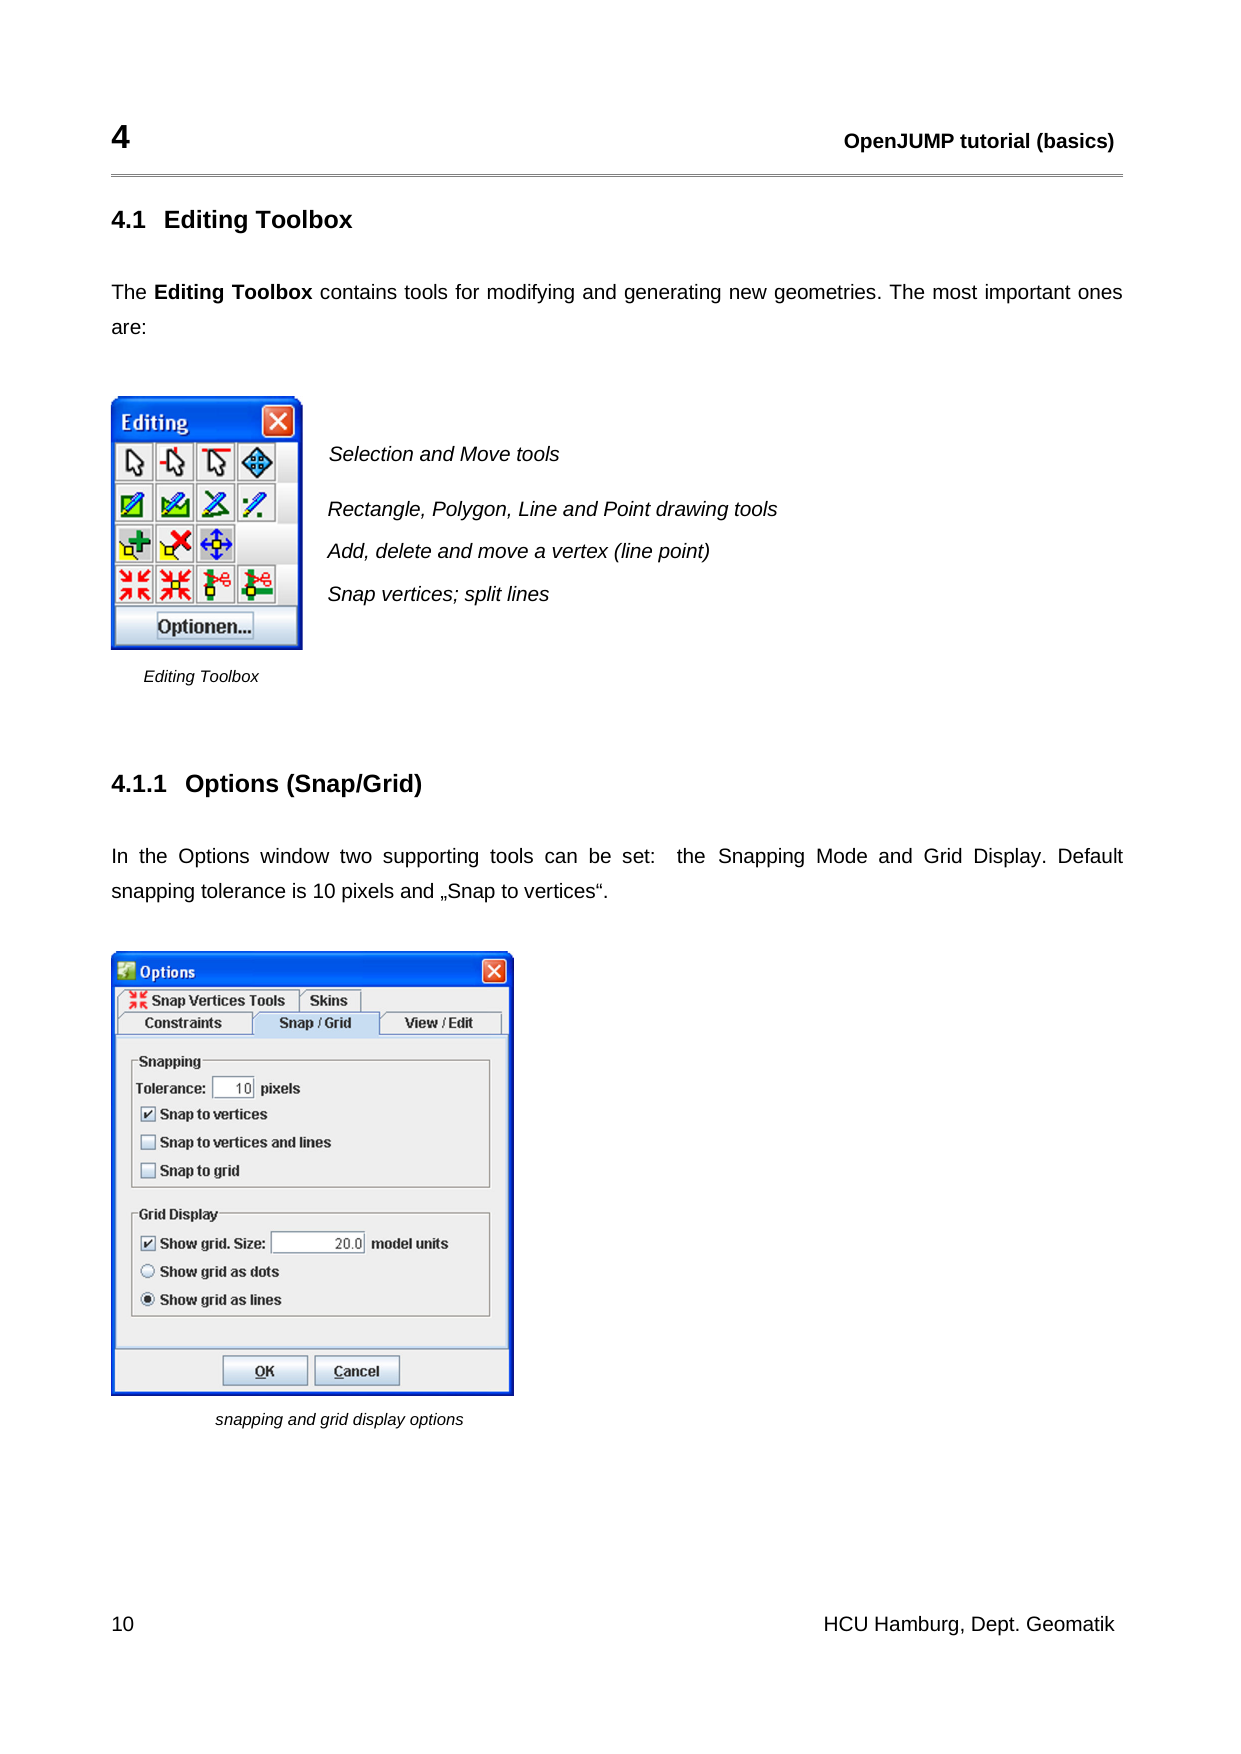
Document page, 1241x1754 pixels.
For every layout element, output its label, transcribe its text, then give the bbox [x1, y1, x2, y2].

text snapping and grid display options [111, 1411, 1123, 1429]
subtitle Options (Snap/Grid) [111, 770, 1123, 798]
picture [111, 951, 514, 1396]
text Editing Toolbox [111, 664, 1123, 687]
text In the Options window two supporting tools can be set: the Snapping Mode and Grid Display. Default snapping tolerance is 10 pixels and „Snap to vertices“. [111, 845, 1123, 903]
subtitle Editing Toolbox [111, 206, 1123, 234]
picture [110, 396, 303, 650]
text The Editing Toolbox contains tools for modifying and generating new geometries. The most important ones are: [111, 281, 1123, 339]
